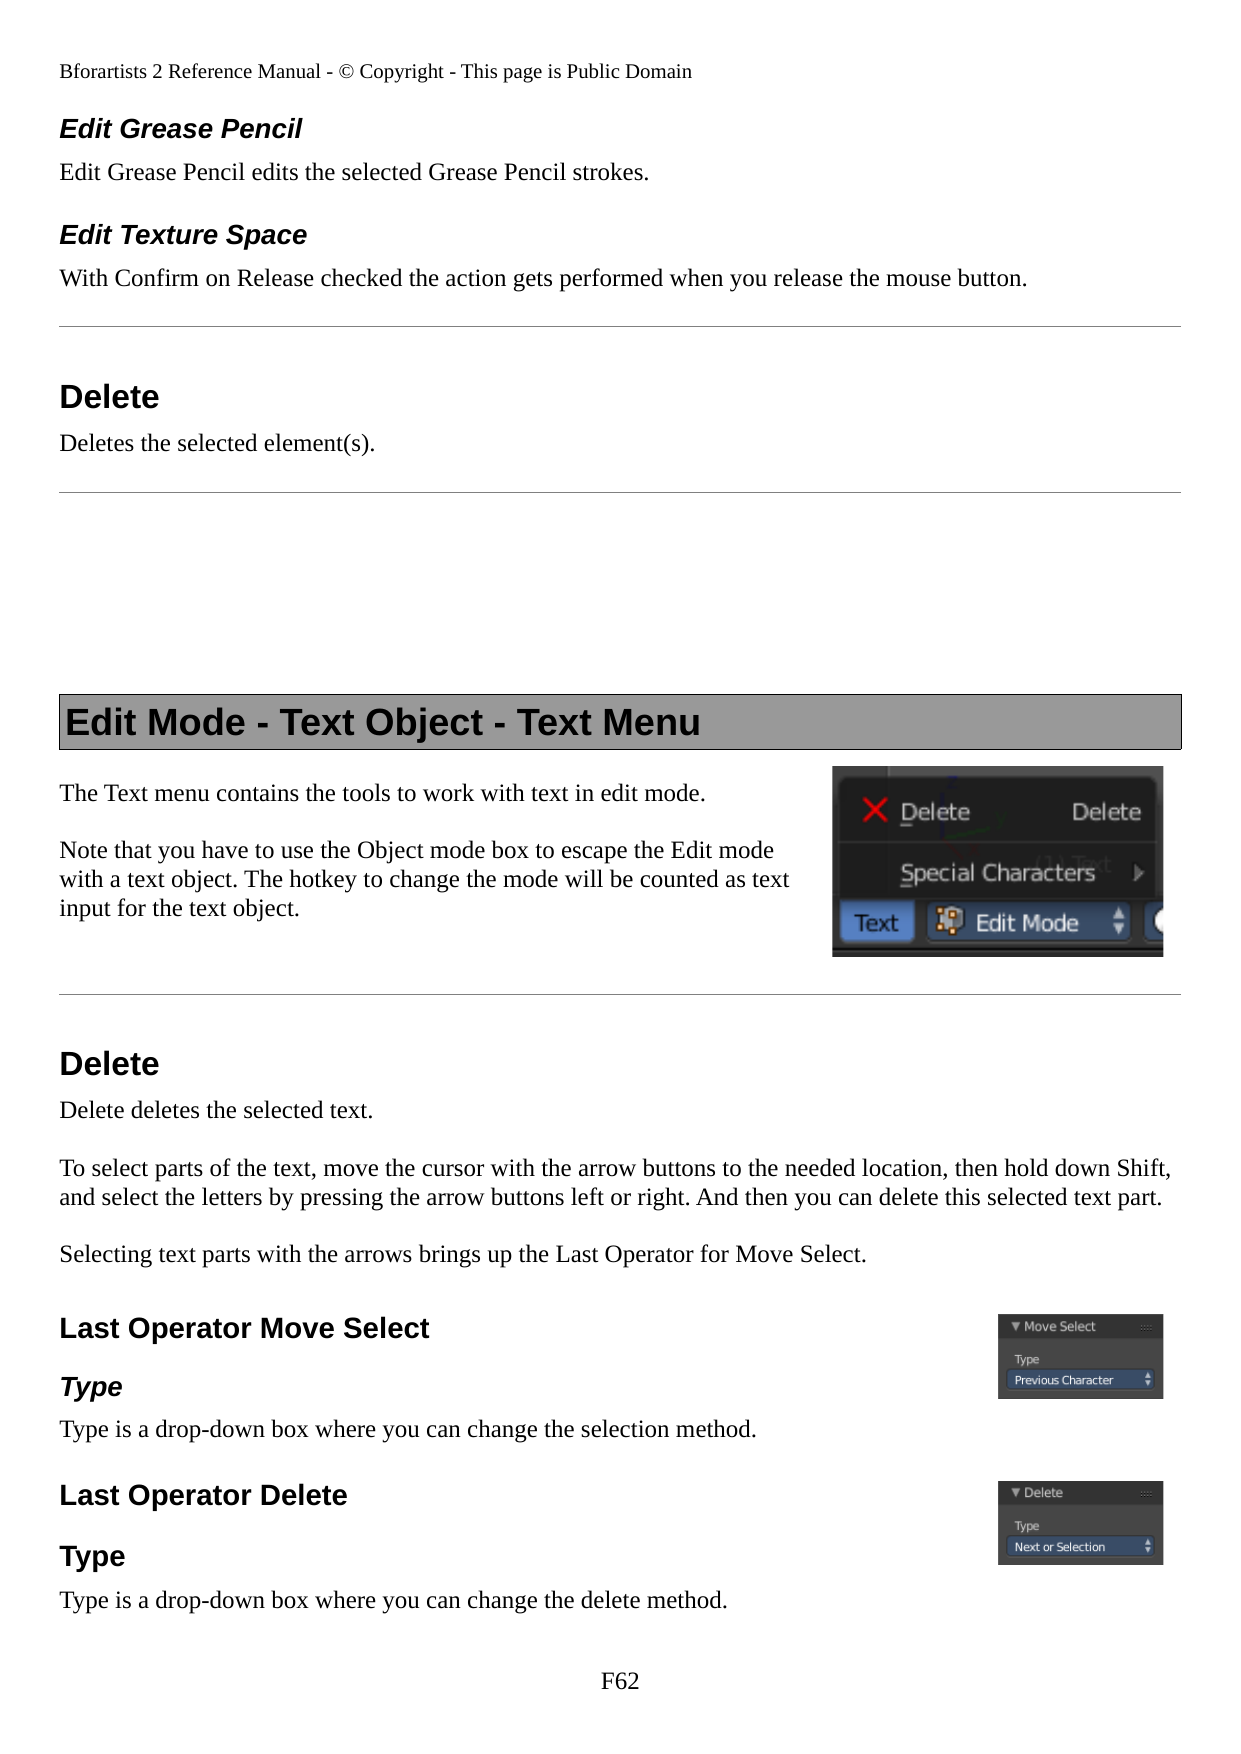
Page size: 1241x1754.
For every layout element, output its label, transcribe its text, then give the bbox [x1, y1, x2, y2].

text With Confirm on Release checked the action gets performed when you release the mouse button. [59, 263, 1181, 292]
subtitle Delete [59, 377, 1181, 416]
subtitle Edit Grease Pencil [59, 113, 1181, 144]
picture [998, 1314, 1164, 1399]
text Deletes the selected element(s). [59, 428, 1181, 457]
subtitle Edit Texture Space [59, 218, 1181, 250]
table_header Edit Mode - Text Object - Text Menu [60, 695, 1181, 749]
subtitle Delete [59, 1044, 1181, 1083]
text The Text menu contains the tools to work with text in edit mode. [59, 778, 832, 807]
text Selecting text parts with the arrows brings up the Last Operator for Move Select. [59, 1239, 1181, 1268]
picture [832, 766, 1164, 957]
text Delete deletes the selected text. [59, 1095, 1181, 1124]
picture [998, 1481, 1164, 1565]
subtitle Type [59, 1539, 1181, 1572]
text Edit Grease Pencil edits the selected Grease Pencil strokes. [59, 157, 1181, 186]
subtitle Type [59, 1370, 1181, 1402]
text To select parts of the text, move the cursor with the arrow buttons to the needed location, then hold down Shift, and select the letters by pressing the arrow buttons left or right. And then you can delete this selected text part. [59, 1153, 1181, 1210]
subtitle Last Operator Delete [59, 1478, 1181, 1512]
text Type is a drop-down box where you can change the delete method. [59, 1585, 1181, 1614]
subtitle Last Operator Move Select [59, 1311, 1181, 1345]
text Note that you have to use the Object mode box to escape the Edit mode with a text object. The hotkey to change the mode will be counted as text input for the text object. [59, 835, 832, 922]
text Type is a drop-down box where you can change the selection method. [59, 1414, 1181, 1443]
